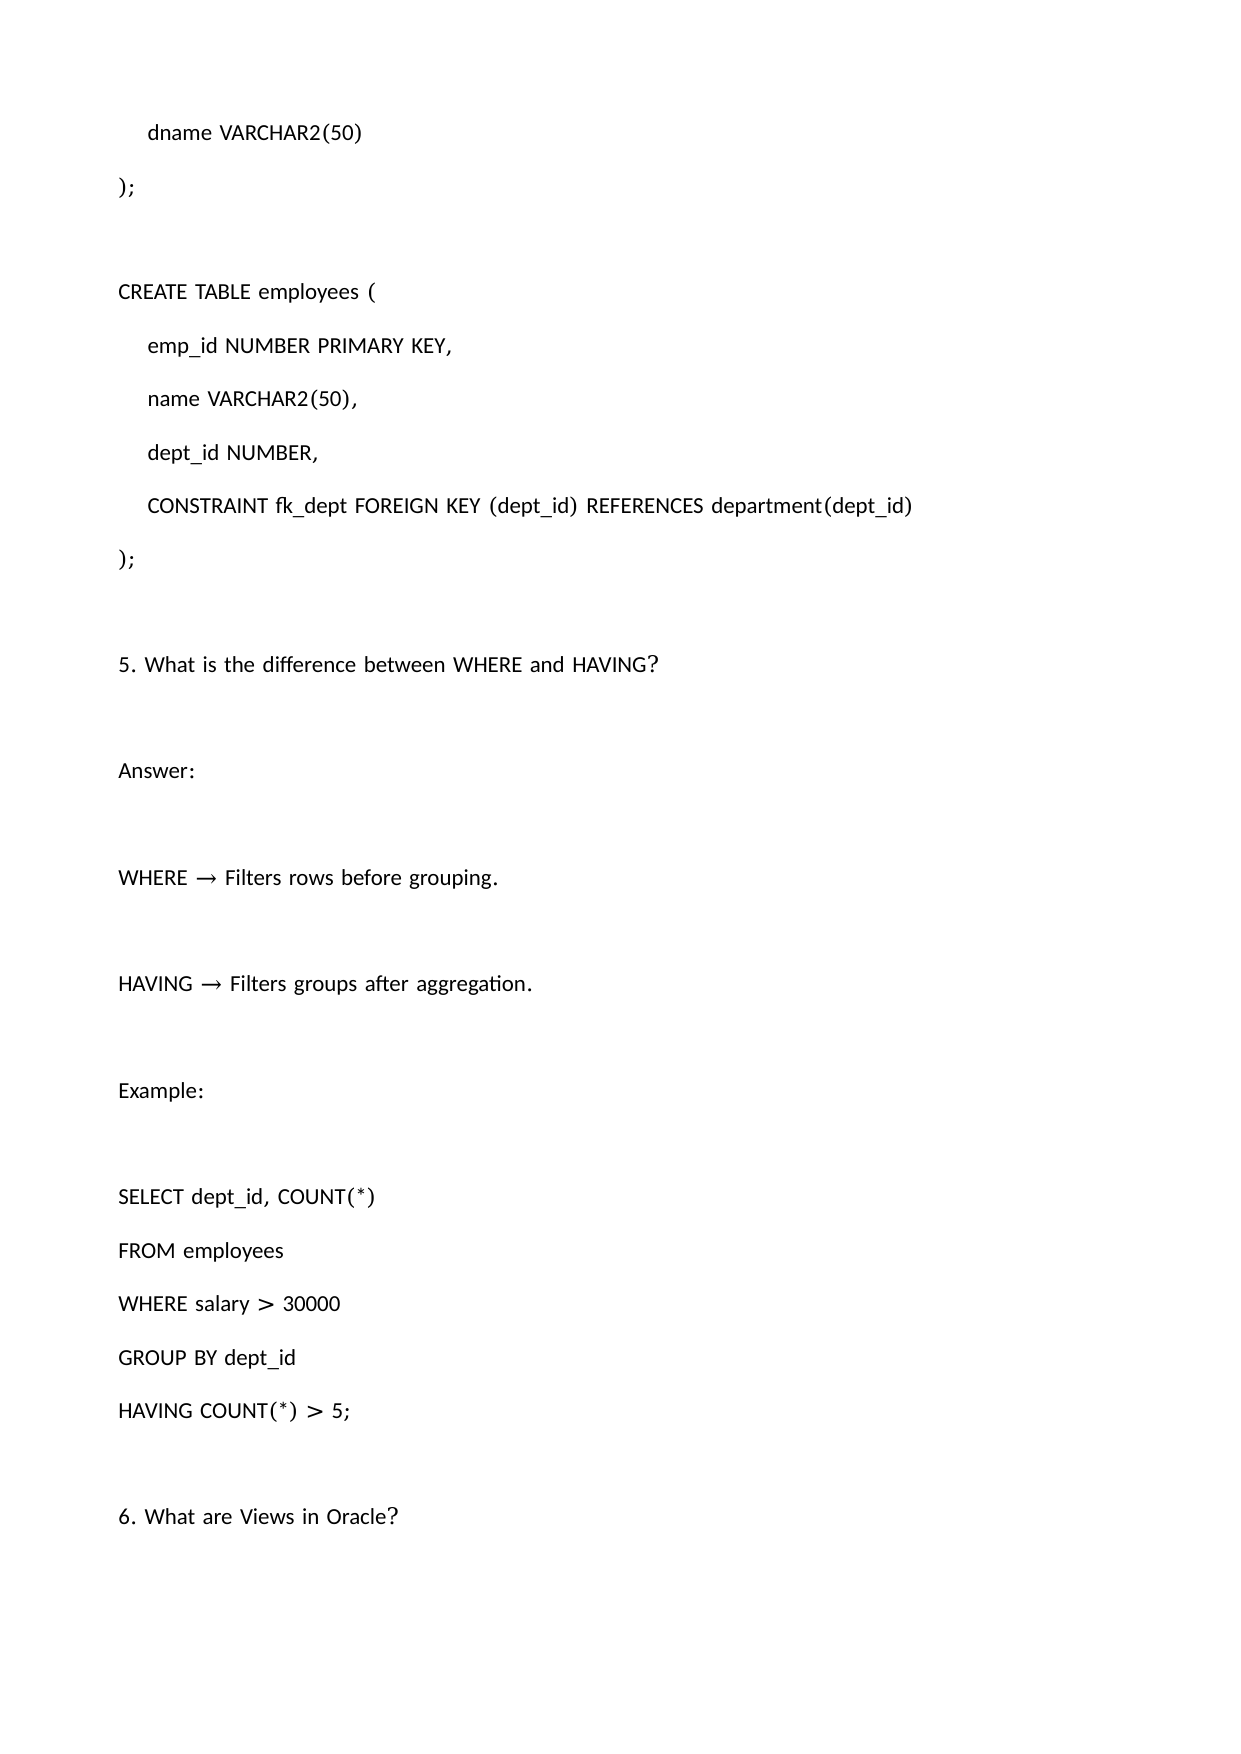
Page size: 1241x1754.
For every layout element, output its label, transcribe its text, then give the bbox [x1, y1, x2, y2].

text WHERE → Filters rows before grouping. [118, 862, 1122, 891]
text HAVING COUNT(*) > 5; [118, 1396, 1122, 1424]
text GROUP BY dept_id [118, 1342, 1122, 1371]
text FROM employees [118, 1235, 1122, 1264]
text CREATE TABLE employees ( [118, 277, 1122, 305]
text CONSTRAINT fk_dept FOREIGN KEY (dept_id) REFERENCES department(dept_id) [118, 491, 1122, 519]
text emp_id NUMBER PRIMARY KEY, [118, 330, 1122, 359]
text 5. What is the difference between WHERE and HAVING? [118, 649, 1122, 678]
text 6. What are Views in Oracle? [118, 1502, 1122, 1531]
text dname VARCHAR2(50) [118, 118, 1122, 147]
text ); [118, 544, 1122, 572]
text dept_id NUMBER, [118, 437, 1122, 466]
text HAVING → Filters groups after aggregation. [118, 969, 1122, 997]
text SELECT dept_id, COUNT(*) [118, 1182, 1122, 1210]
text name VARCHAR2(50), [118, 384, 1122, 412]
text Answer: [118, 756, 1122, 784]
text ); [118, 172, 1122, 199]
text Example: [118, 1075, 1122, 1104]
text WHERE salary > 30000 [118, 1289, 1122, 1317]
